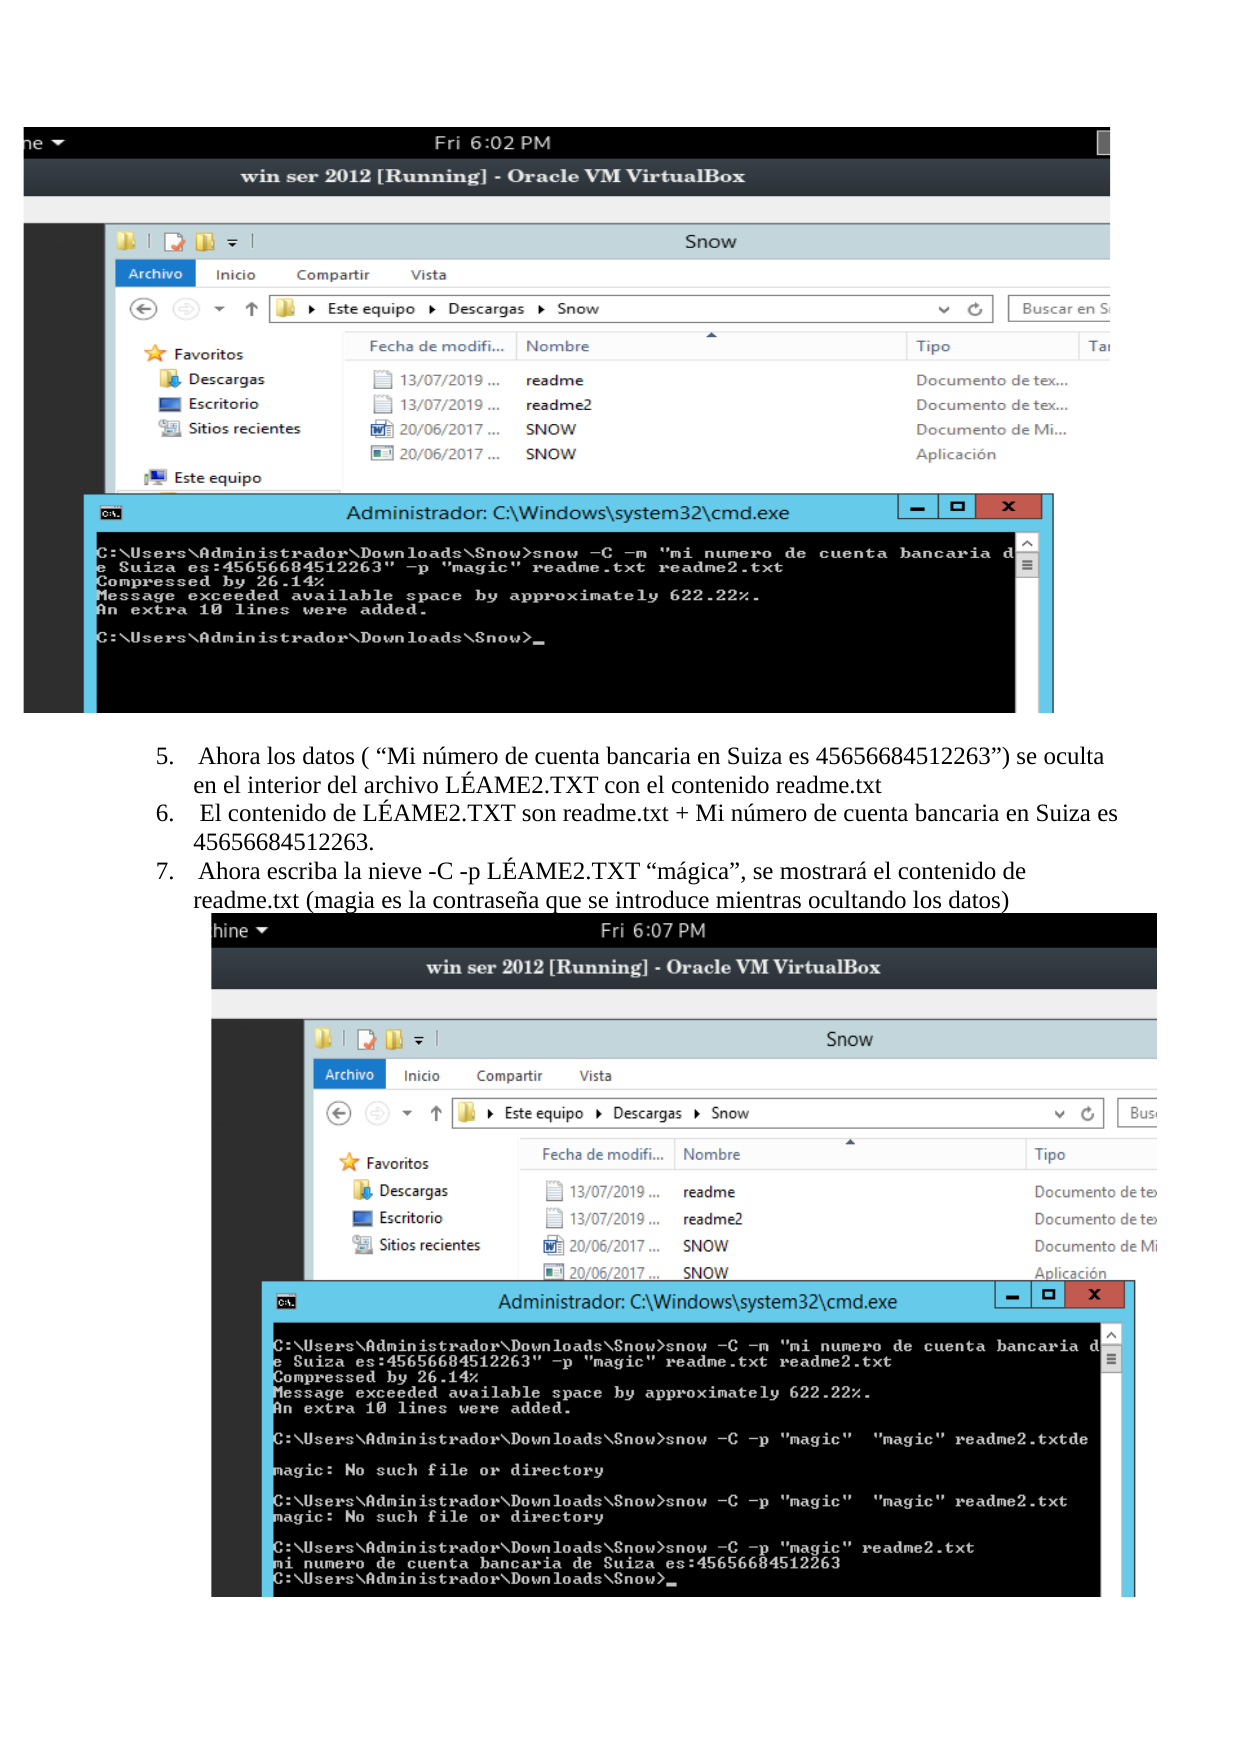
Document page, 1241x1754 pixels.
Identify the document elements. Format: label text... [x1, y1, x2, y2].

picture [23, 127, 1110, 713]
list Ahora escriba la nieve -C -p LÉAME2.TXT “mágica”, se mostrará el contenido de readme.txt (magia es la contraseña que se introduce mientras ocultando los datos) [156, 856, 1122, 913]
picture [211, 913, 1157, 1597]
list Ahora los datos ( “Mi número de cuenta bancaria en Suiza es 45656684512263”) se oculta en el interior del archivo LÉAME2.TXT con el contenido readme.txt [156, 741, 1122, 798]
list El contenido de LÉAME2.TXT son readme.txt + Mi número de cuenta bancaria en Suiza es 45656684512263. [156, 798, 1122, 856]
